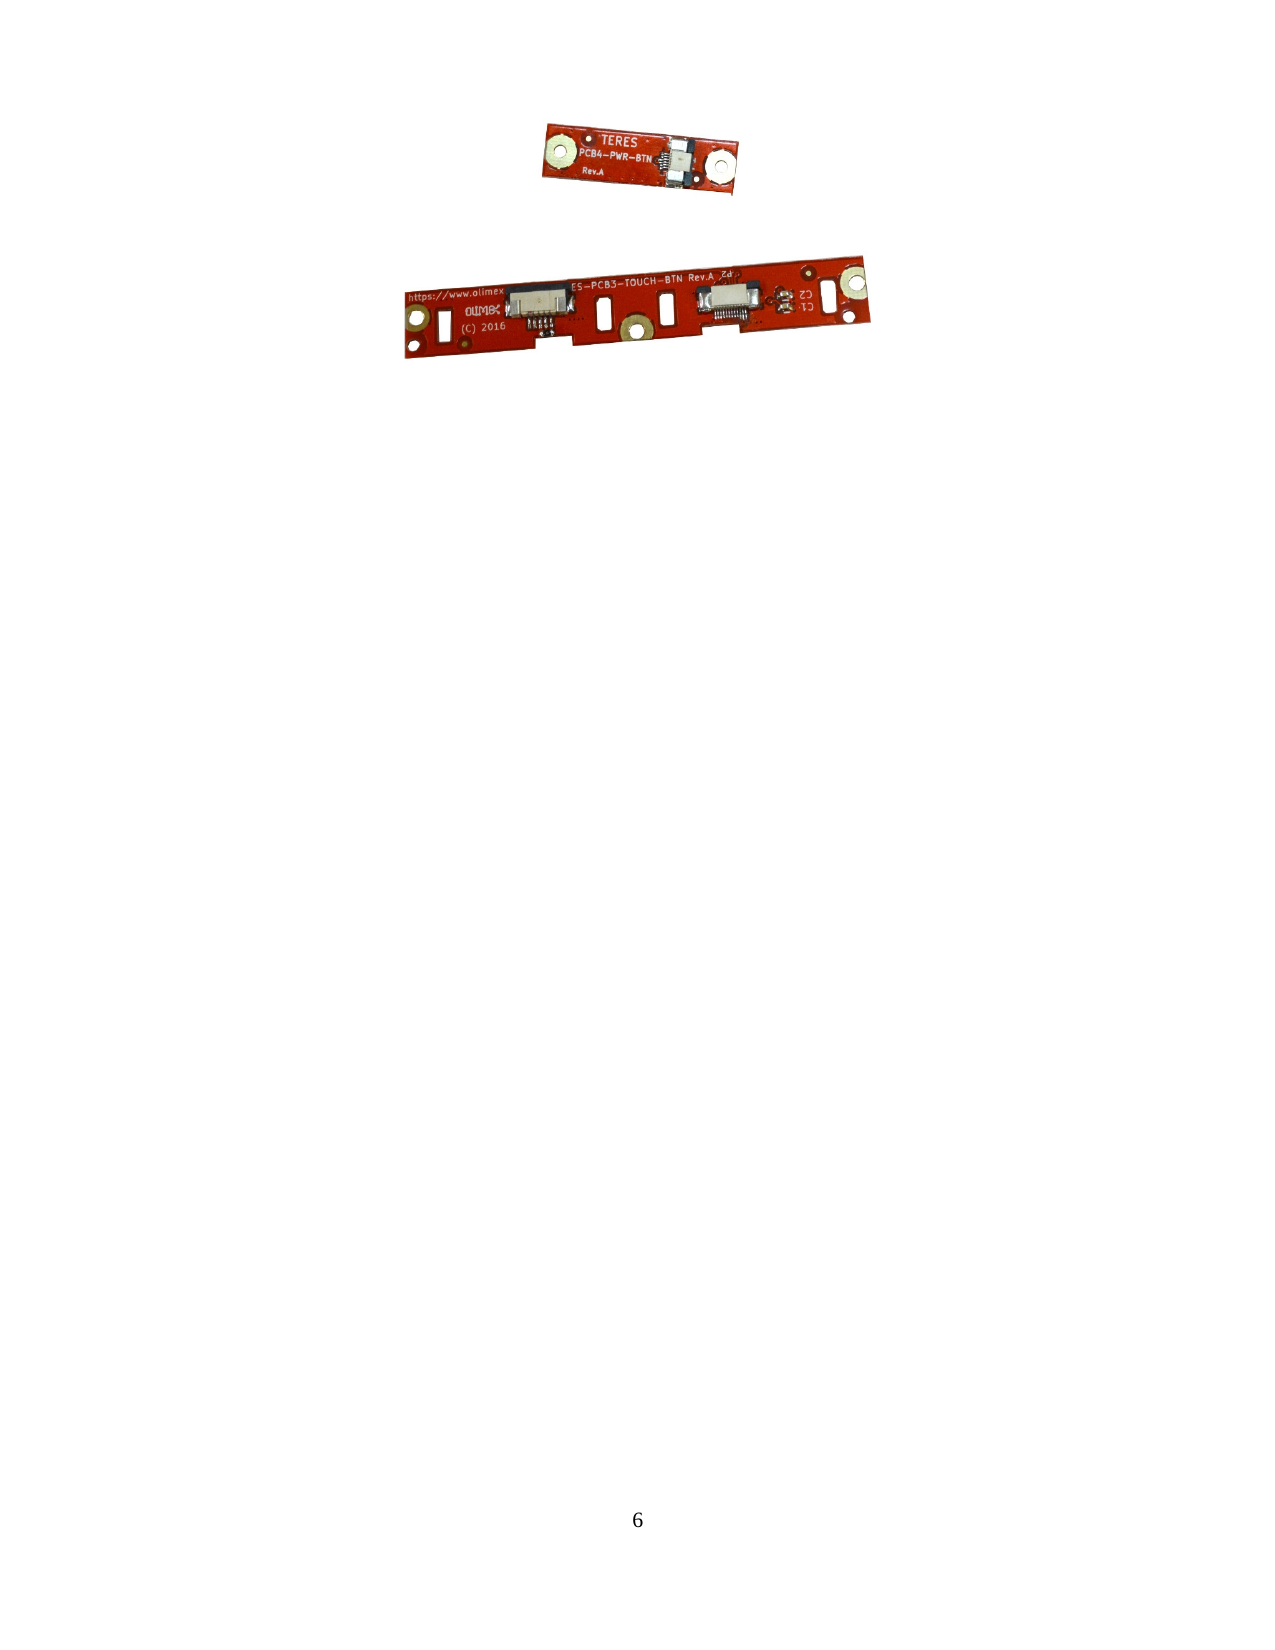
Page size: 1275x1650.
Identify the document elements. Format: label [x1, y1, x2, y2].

picture [403, 118, 872, 363]
